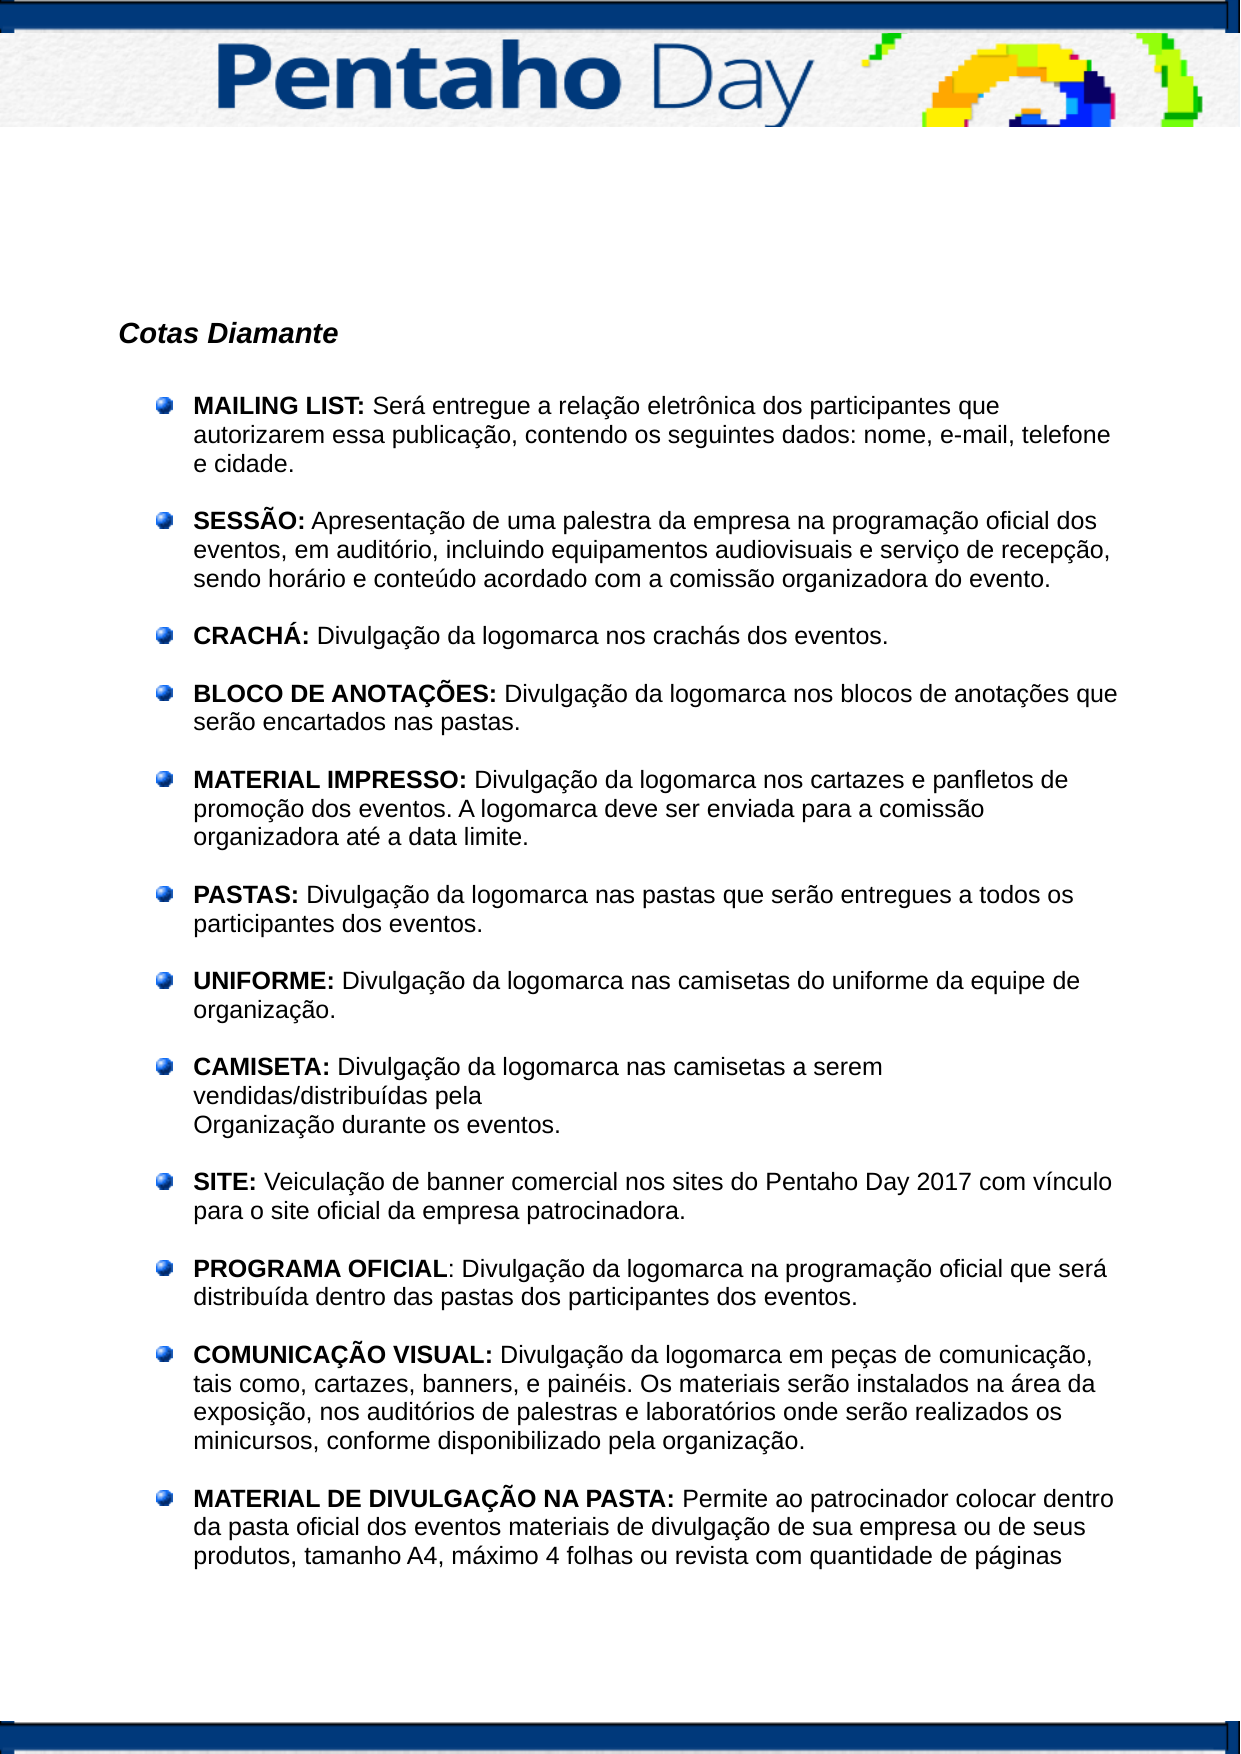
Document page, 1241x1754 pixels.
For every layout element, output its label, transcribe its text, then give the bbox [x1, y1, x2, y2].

list BLOCO DE ANOTAÇÕES: Divulgação da logomarca nos blocos de anotações que serão encartados nas pastas. [156, 679, 1122, 736]
subtitle Cotas Diamante [118, 316, 1122, 350]
list MATERIAL IMPRESSO: Divulgação da logomarca nos cartazes e panfletos de promoção dos eventos. A logomarca deve ser enviada para a comissão organizadora até a data limite. [156, 765, 1122, 851]
picture [156, 771, 173, 787]
picture [156, 1058, 173, 1075]
list CRACHÁ: Divulgação da logomarca nos crachás dos eventos. [156, 621, 1122, 650]
list MATERIAL DE DIVULGAÇÃO NA PASTA: Permite ao patrocinador colocar dentro da pasta oficial dos eventos materiais de divulgação de sua empresa ou de seus produtos, tamanho A4, máximo 4 folhas ou revista com quantidade de páginas [156, 1484, 1122, 1570]
picture [156, 397, 173, 414]
picture [156, 685, 173, 701]
picture [0, 0, 1240, 127]
list CAMISETA: Divulgação da logomarca nas camisetas a serem vendidas/distribuídas pela [156, 1052, 1122, 1110]
picture [156, 1173, 173, 1190]
list SITE: Veiculação de banner comercial nos sites do Pentaho Day 2017 com vínculo para o site oficial da empresa patrocinadora. [156, 1167, 1122, 1225]
picture [156, 972, 173, 989]
picture [156, 1346, 173, 1362]
list UNIFORME: Divulgação da logomarca nas camisetas do uniforme da equipe de organização. [156, 966, 1122, 1024]
picture [156, 627, 173, 644]
picture [0, 1721, 1240, 1754]
picture [156, 886, 173, 902]
list Organização durante os eventos. [156, 1110, 1122, 1139]
list SESSÃO: Apresentação de uma palestra da empresa na programação oficial dos eventos, em auditório, incluindo equipamentos audiovisuais e serviço de recepção, sendo horário e conteúdo acordado com a comissão organizadora do evento. [156, 506, 1122, 592]
picture [156, 1260, 173, 1276]
list MAILING LIST: Será entregue a relação eletrônica dos participantes que autorizarem essa publicação, contendo os seguintes dados: nome, e-mail, telefone e cidade. [156, 391, 1122, 477]
picture [156, 1490, 173, 1506]
picture [156, 512, 173, 529]
list PASTAS: Divulgação da logomarca nas pastas que serão entregues a todos os participantes dos eventos. [156, 880, 1122, 937]
list COMUNICAÇÃO VISUAL: Divulgação da logomarca em peças de comunicação, tais como, cartazes, banners, e painéis. Os materiais serão instalados na área da exposição, nos auditórios de palestras e laboratórios onde serão realizados os minicursos, conforme disponibilizado pela organização. [156, 1340, 1122, 1455]
list PROGRAMA OFICIAL: Divulgação da logomarca na programação oficial que será distribuída dentro das pastas dos participantes dos eventos. [156, 1254, 1122, 1311]
